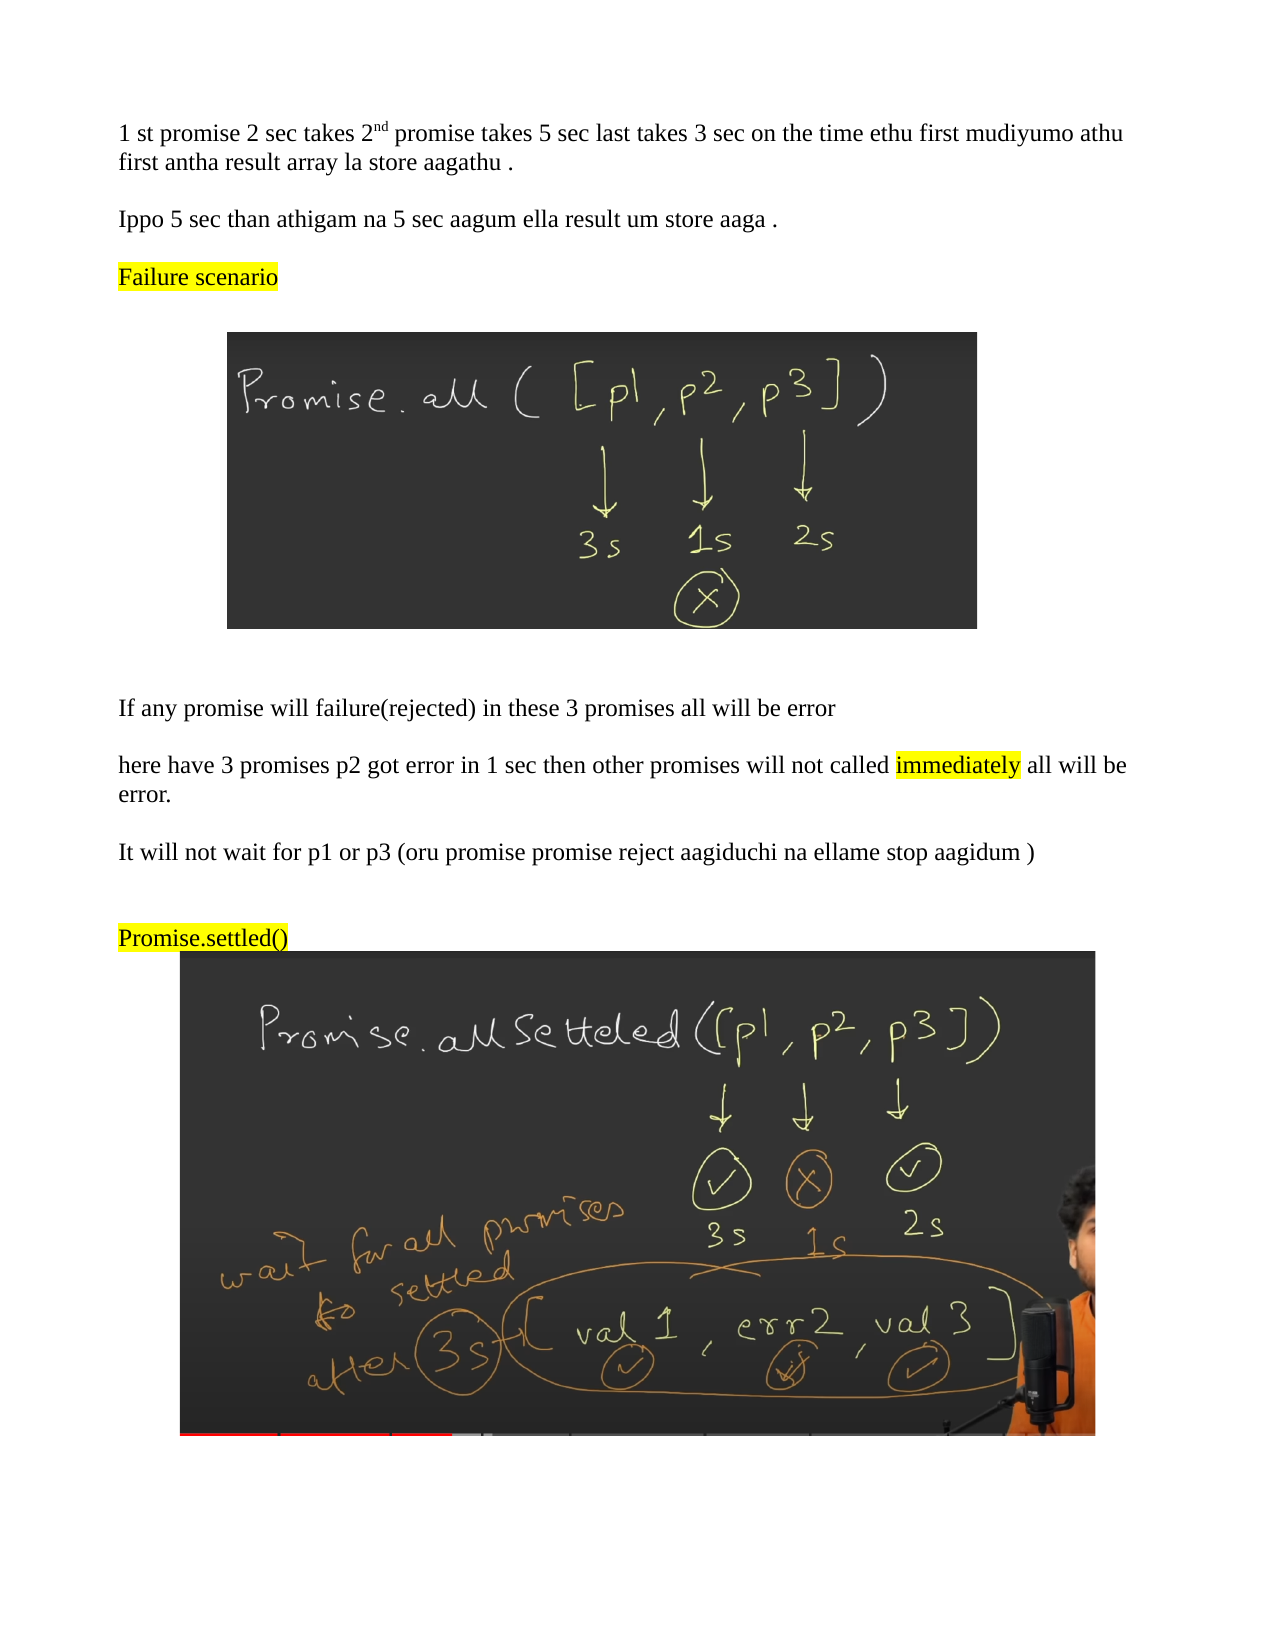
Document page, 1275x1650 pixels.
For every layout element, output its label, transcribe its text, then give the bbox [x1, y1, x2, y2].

text If any promise will failure(rejected) in these 3 promises all will be error [118, 319, 1157, 722]
text Promise.settled() [118, 923, 1157, 952]
text 1 st promise 2 sec takes 2nd promise takes 5 sec last takes 3 sec on the time ethu first mudiyumo athu first antha result array la store aagathu . [118, 118, 1157, 176]
text Failure scenario [118, 262, 1157, 319]
text here have 3 promises p2 got error in 1 sec then other promises will not called immediately all will be error. [118, 751, 1157, 808]
text Ippo 5 sec than athigam na 5 sec aagum ella result um store aaga . [118, 204, 1157, 233]
picture [179, 951, 1096, 1436]
text It will not wait for p1 or p3 (oru promise promise reject aagiduchi na ellame stop aagidum ) [118, 837, 1157, 866]
picture [227, 332, 978, 629]
text [118, 952, 1157, 1522]
